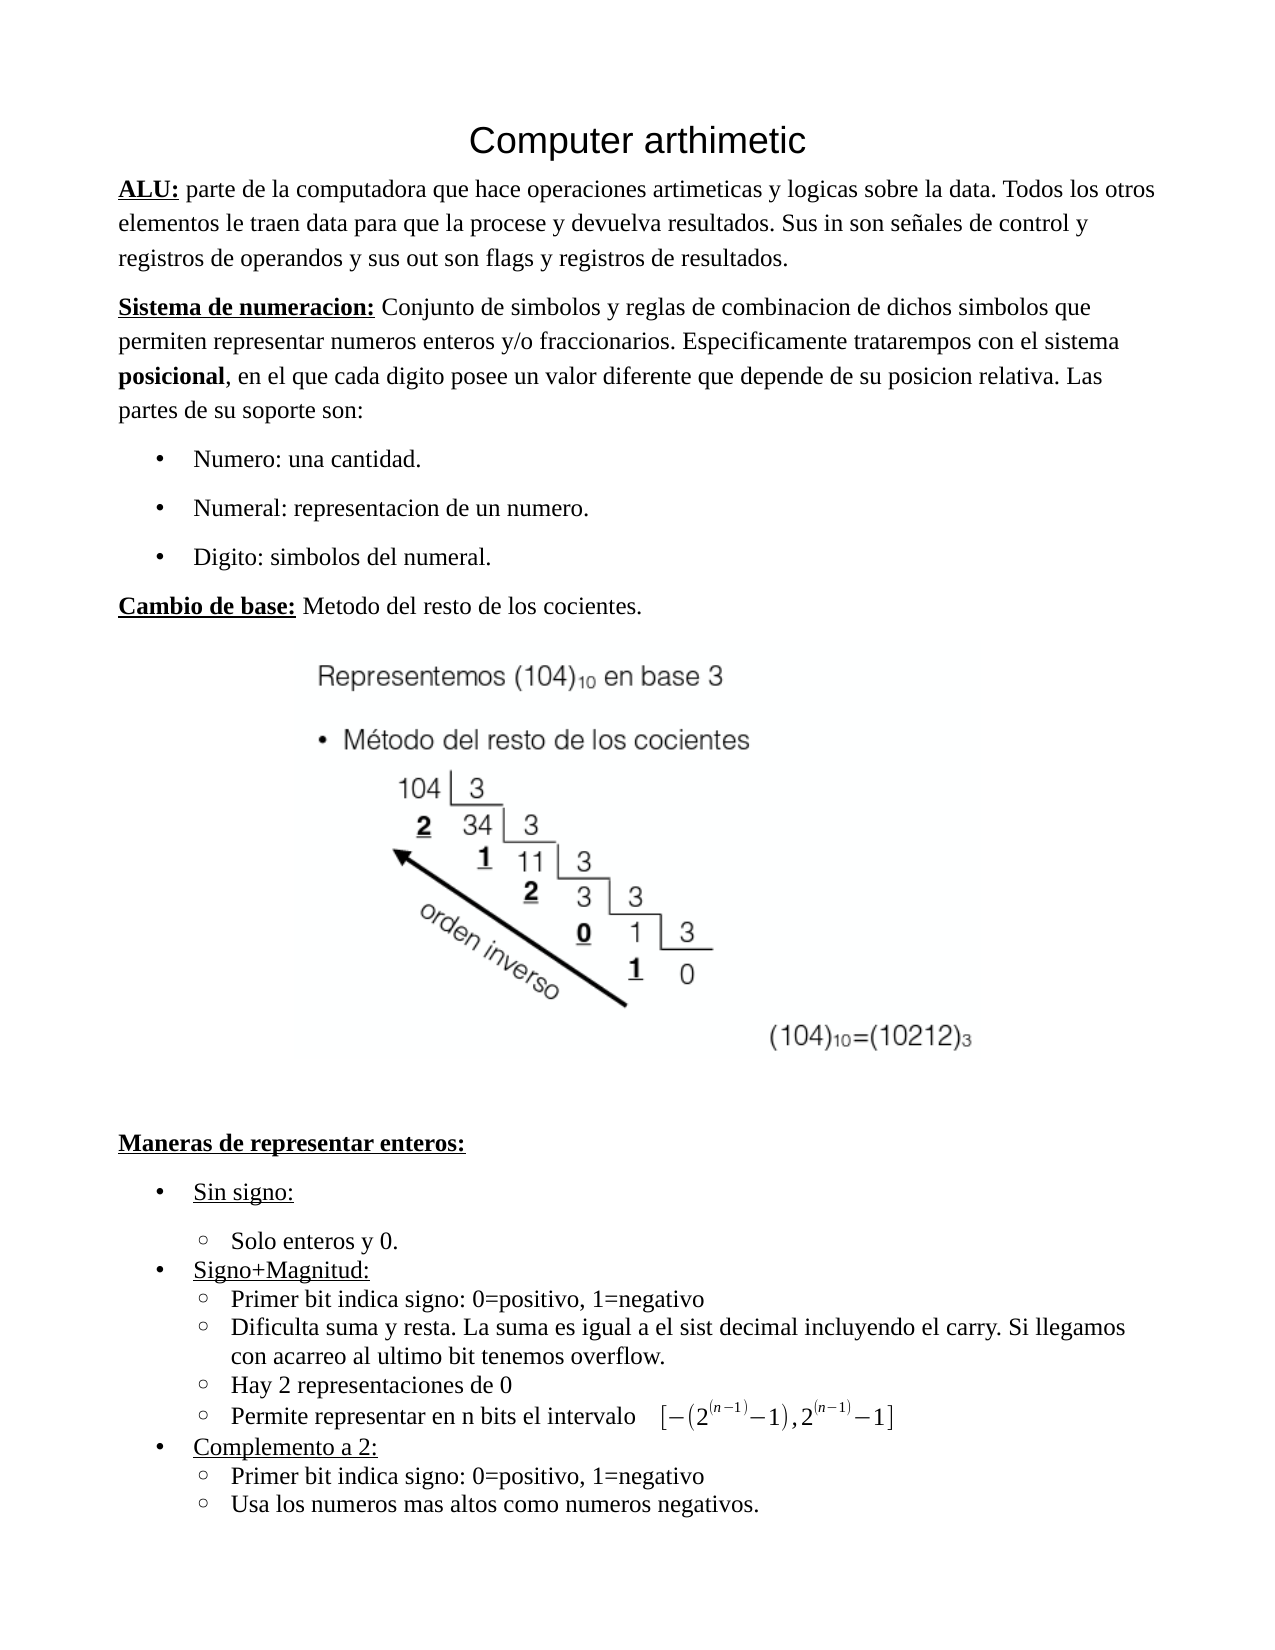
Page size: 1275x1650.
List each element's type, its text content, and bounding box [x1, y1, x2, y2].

text Cambio de base: Metodo del resto de los cocientes. [118, 591, 1157, 620]
list Complemento a 2: [156, 1432, 1157, 1461]
list Dificulta suma y resta. La suma es igual a el sist decimal incluyendo el carry. Si llegamos con acarreo al ultimo bit tenemos overflow. [193, 1312, 1157, 1370]
list Signo+Magnitud: [156, 1255, 1157, 1284]
list Sin signo: [156, 1177, 1157, 1206]
subtitle Computer arthimetic [118, 118, 1157, 161]
list Digito: simbolos del numeral. [156, 542, 1157, 571]
picture [842, 640, 981, 1059]
text Sistema de numeracion: Conjunto de simbolos y reglas de combinacion de dichos simbolos que permiten representar numeros enteros y/o fraccionarios. Especificamente tratarempos con el sistema posicional, en el que cada digito posee un valor diferente que depende de su posicion relativa. Las partes de su soporte son: [118, 292, 1157, 424]
list Usa los numeros mas altos como numeros negativos. [193, 1489, 1157, 1518]
text Maneras de representar enteros: [118, 1128, 1157, 1157]
list Numeral: representacion de un numero. [156, 493, 1157, 522]
text ALU: parte de la computadora que hace operaciones artimeticas y logicas sobre la data. Todos los otros elementos le traen data para que la procese y devuelva resultados. Sus in son señales de control y registros de operandos y sus out son flags y registros de resultados. [118, 174, 1157, 271]
list Primer bit indica signo: 0=positivo, 1=negativo [193, 1284, 1157, 1312]
list Hay 2 representaciones de 0 [193, 1370, 1157, 1399]
list Solo enteros y 0. [193, 1226, 1157, 1255]
list Permite representar en n bits el intervalo [193, 1399, 1157, 1432]
list Primer bit indica signo: 0=positivo, 1=negativo [193, 1461, 1157, 1489]
list Numero: una cantidad. [156, 444, 1157, 473]
